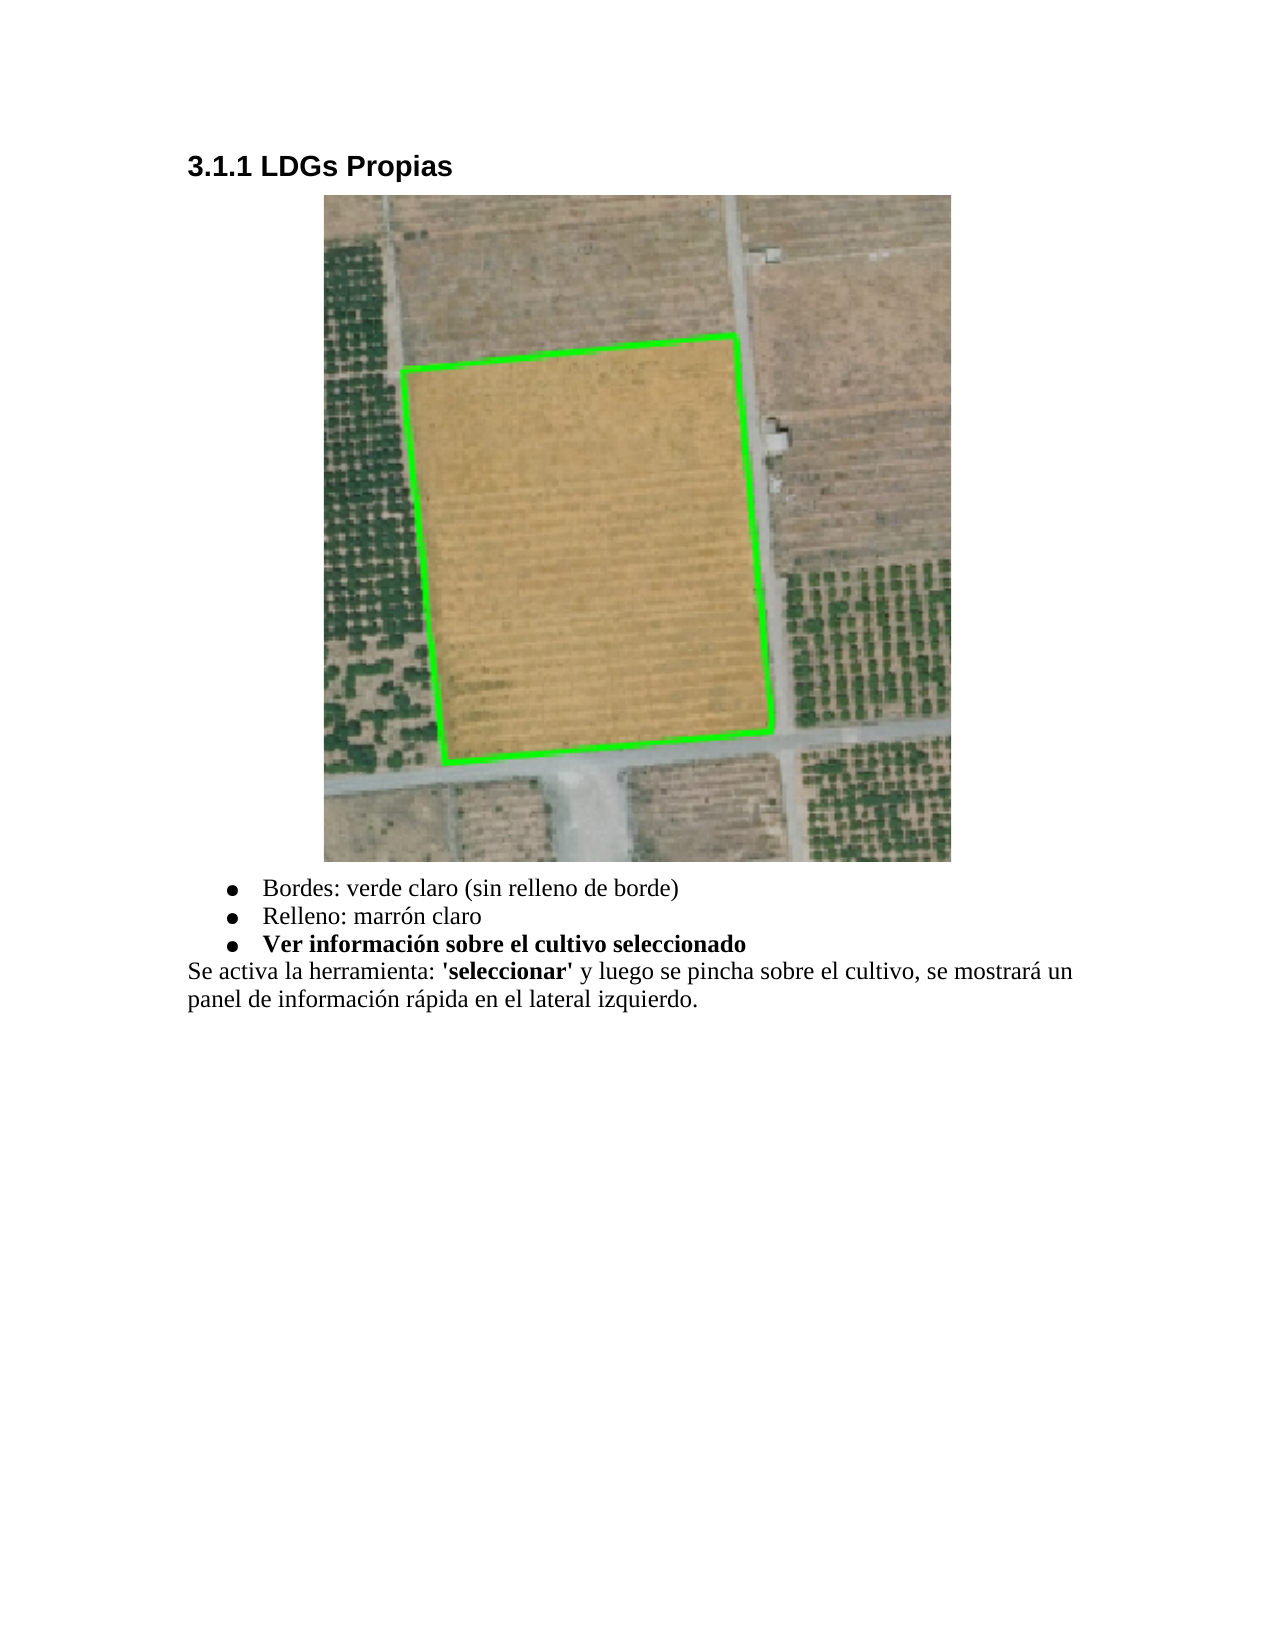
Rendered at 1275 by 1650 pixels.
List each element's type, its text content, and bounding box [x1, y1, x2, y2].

picture [323, 195, 952, 862]
text Se activa la herramienta: 'seleccionar' y luego se pincha sobre el cultivo, se mostrará un panel de información rápida en el lateral izquierdo. [187, 957, 1087, 1013]
subtitle 3.1.1 LDGs Propias [187, 150, 1087, 183]
list Ver información sobre el cultivo seleccionado [225, 930, 1087, 957]
list Bordes: verde claro (sin relleno de borde) [225, 874, 1087, 902]
list Relleno: marrón claro [225, 902, 1087, 930]
